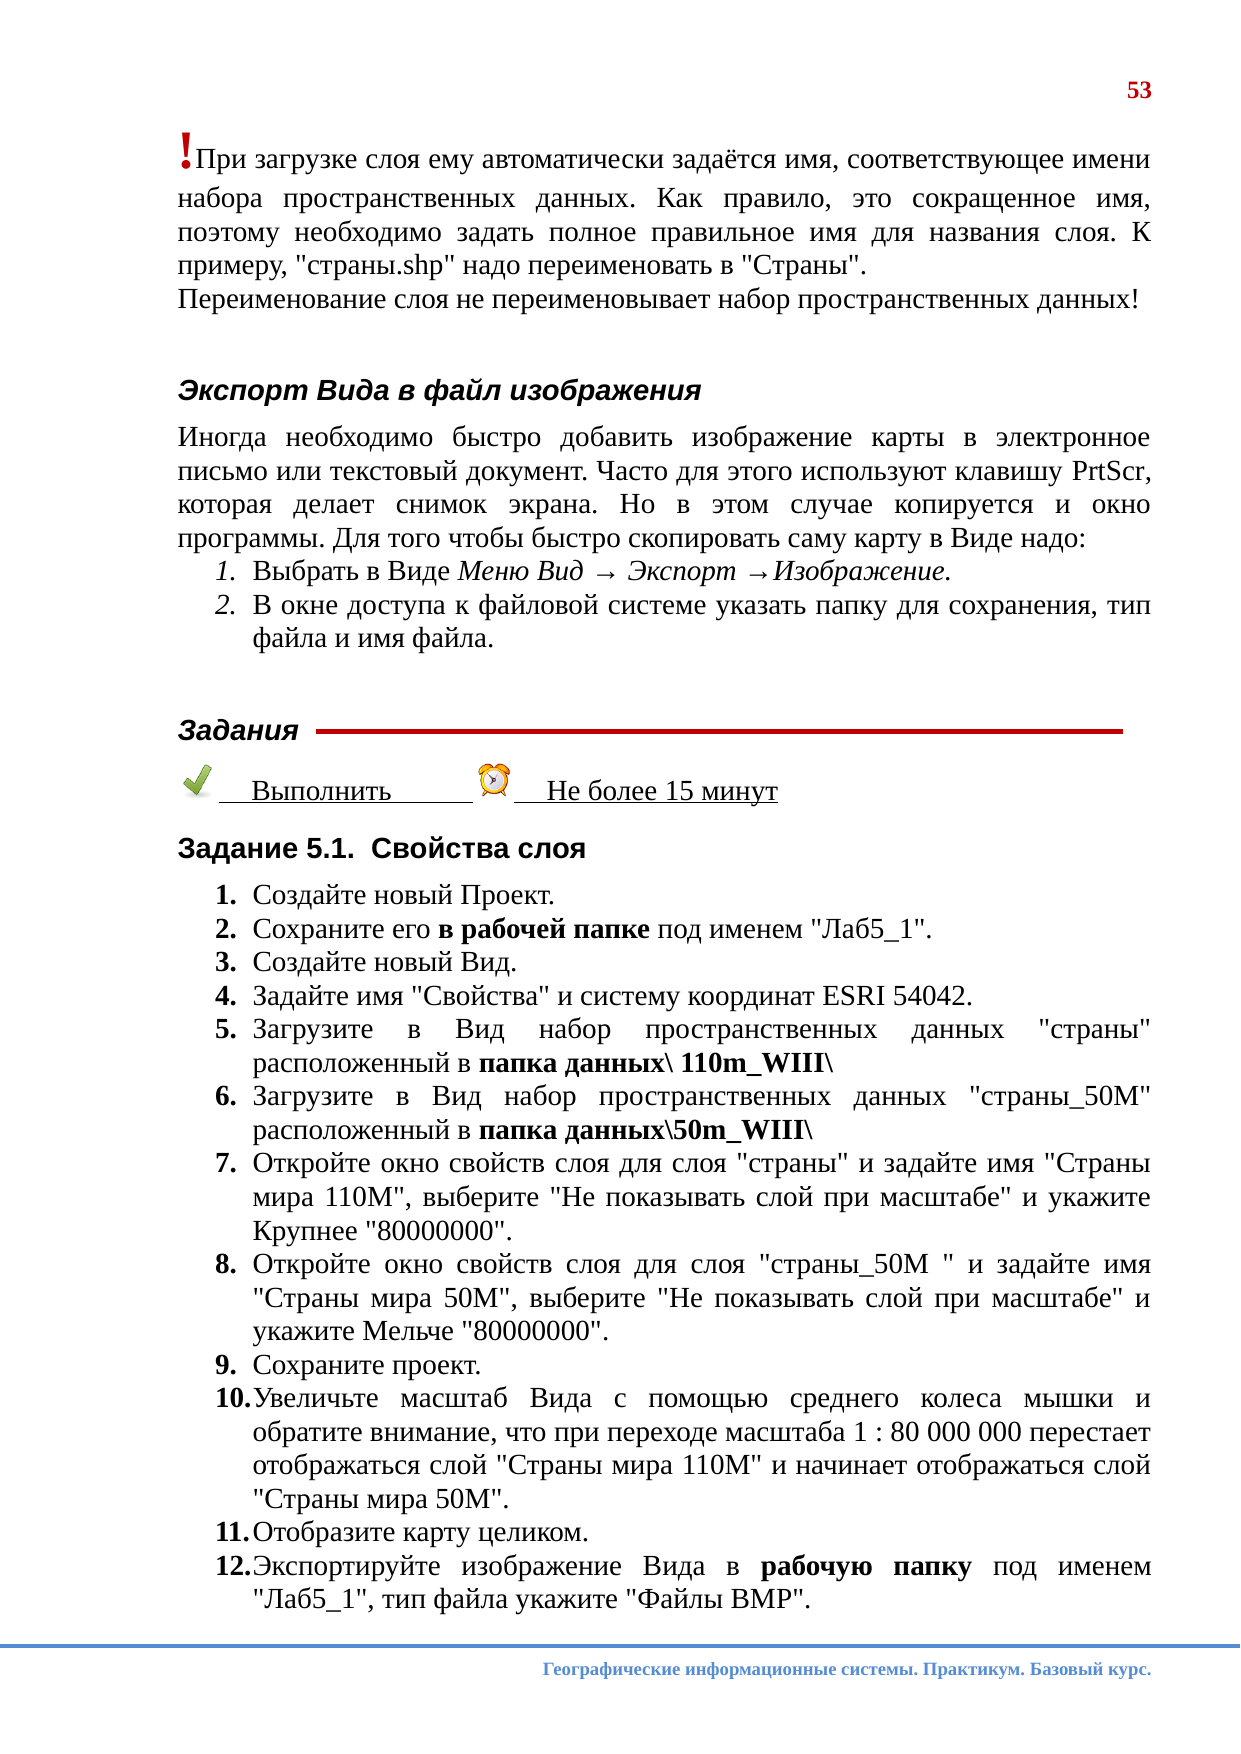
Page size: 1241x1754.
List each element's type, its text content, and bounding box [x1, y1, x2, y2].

list Откройте окно свойств слоя для слоя "страны_50М " и задайте имя "Страны мира 50М", выберите "Не показывать слой при масштабе" и укажите Мельче "80000000". [215, 1246, 1152, 1347]
text Иногда необходимо быстро добавить изображение карты в электронное письмо или текстовый документ. Часто для этого используют клавишу PrtScr, которая делает снимок экрана. Но в этом случае копируется и окно программы. Для того чтобы быстро скопировать саму карту в Виде надо: [177, 419, 1152, 553]
list Создайте новый Проект. [215, 877, 1152, 911]
list Задайте имя "Свойства" и систему координат ESRI 54042. [215, 978, 1152, 1011]
subtitle Экспорт Вида в файл изображения [177, 373, 1152, 407]
list Выбрать в Виде Меню Вид → Экспорт →Изображение. [215, 553, 1152, 587]
list Сохраните его в рабочей папке под именем "Лаб5_1". [215, 911, 1152, 944]
list В окне доступа к файловой системе указать папку для сохранения, тип файла и имя файла. [215, 587, 1152, 654]
text !При загрузке слоя ему автоматически задаётся имя, соответствующее имени набора пространственных данных. Как правило, это сокращенное имя, поэтому необходимо задать полное правильное имя для названия слоя. К примеру, "страны.shp" надо переименовать в "Страны". [177, 118, 1152, 281]
subtitle Задание 5.1. Свойства слоя [177, 831, 1152, 865]
picture [474, 760, 513, 799]
list Увеличьте масштаб Вида с помощью среднего колеса мышки и обратите внимание, что при переходе масштаба 1 : 80 000 000 перестает отображаться слой "Страны мира 110М" и начинает отображаться слой "Страны мира 50М". [215, 1380, 1152, 1514]
list Экспортируйте изображение Вида в рабочую папку под именем "Лаб5_1", тип файла укажите "Файлы BMP". [215, 1548, 1152, 1615]
subtitle Задания [177, 712, 1152, 746]
picture [178, 760, 217, 799]
list Загрузите в Вид набор пространственных данных "страны_50М" расположенный в папка данных\50m_WIII\ [215, 1078, 1152, 1146]
list Создайте новый Вид. [215, 944, 1152, 978]
text Переименование слоя не переименовывает набор пространственных данных! [177, 281, 1152, 314]
list Откройте окно свойств слоя для слоя "страны" и задайте имя "Страны мира 110М", выберите "Не показывать слой при масштабе" и укажите Крупнее "80000000". [215, 1146, 1152, 1246]
list Сохраните проект. [215, 1347, 1152, 1380]
list Отобразите карту целиком. [215, 1514, 1152, 1548]
list Загрузите в Вид набор пространственных данных "страны" расположенный в папка данных\ 110m_WIII\ [215, 1011, 1152, 1078]
text Выполнить Не более 15 минут [177, 758, 1152, 806]
